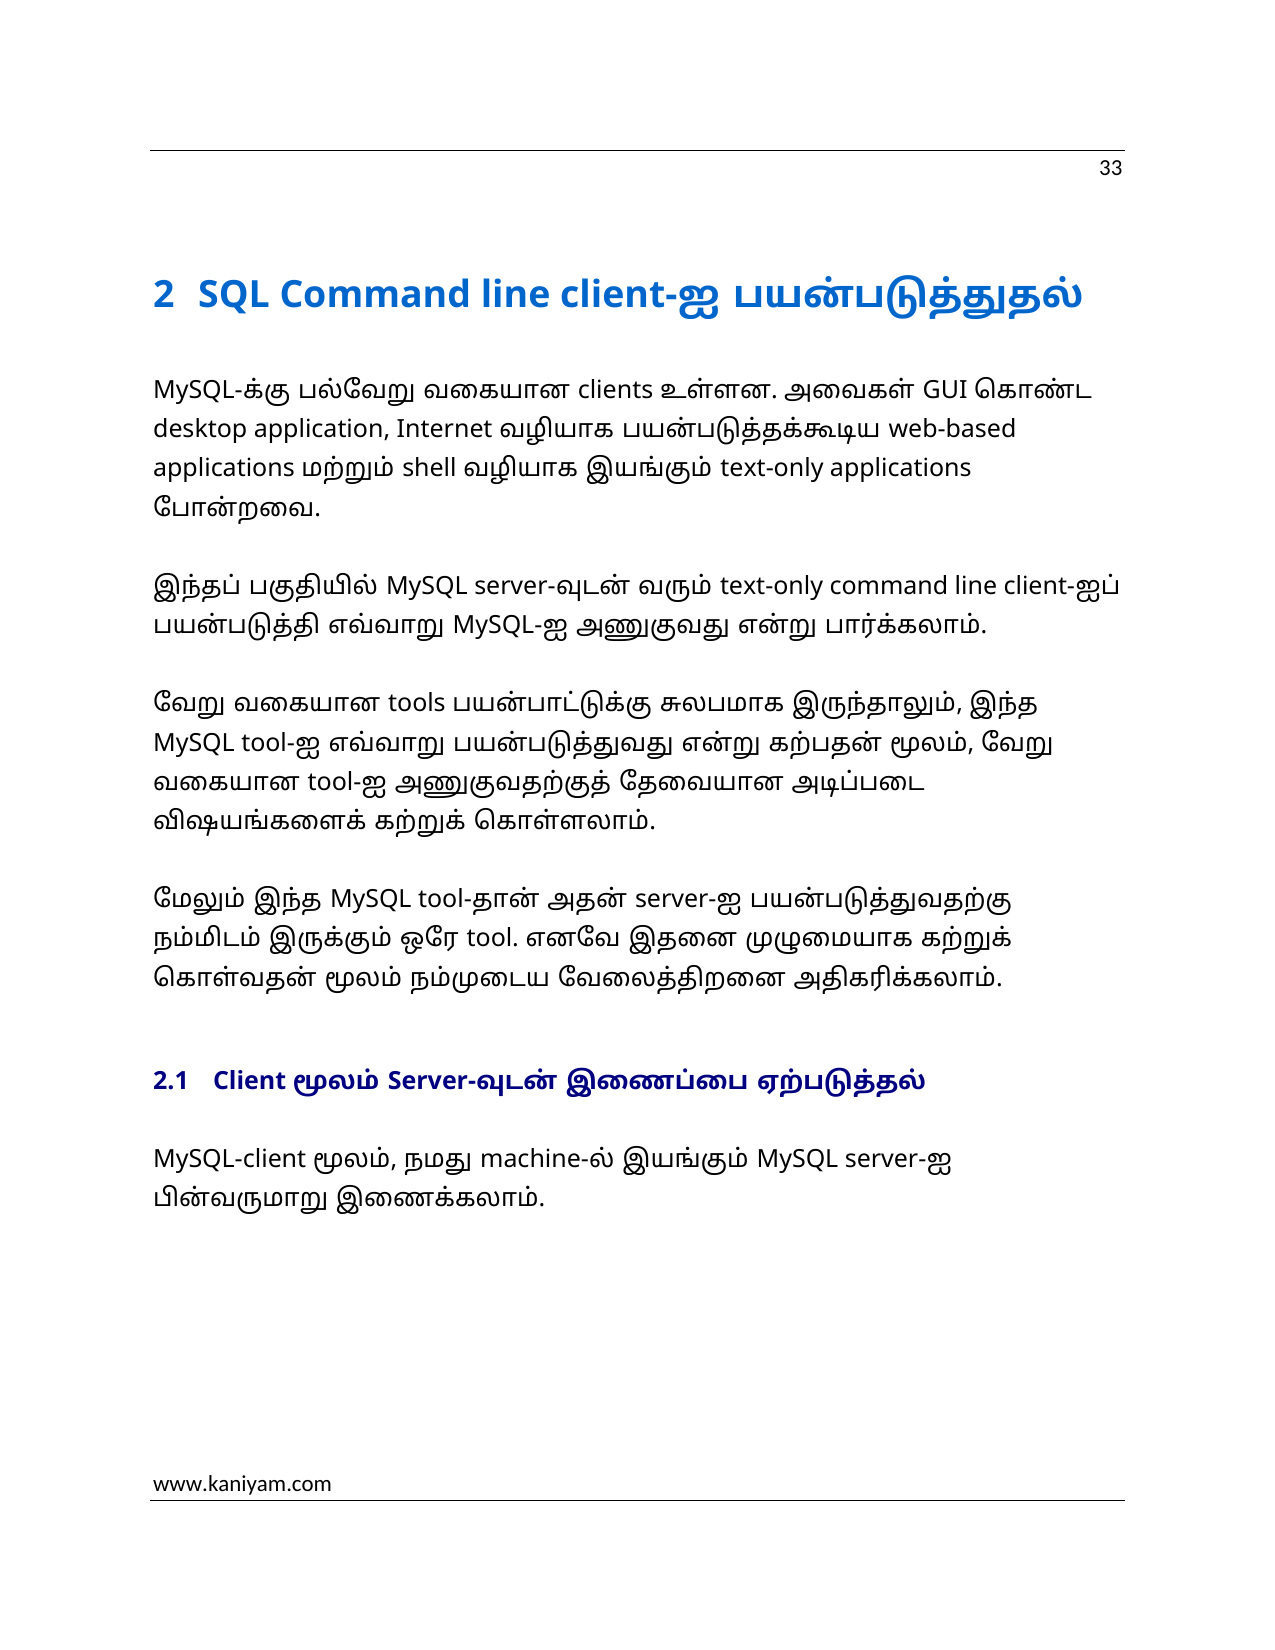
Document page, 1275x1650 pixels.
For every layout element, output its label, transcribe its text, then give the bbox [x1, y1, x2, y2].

subtitle SQL Command line client-ஐ பயன்படுத்துதல் [153, 268, 1122, 319]
text MySQL-க்கு பல்வேறு வகையான clients உள்ளன. அவைகள் GUI கொண்ட desktop application, Internet வழியாக பயன்படுத்தக்கூடிய web-based applications மற்றும் shell வழியாக இயங்கும் text-only applications போன்றவை. இந்தப் பகுதியில் MySQL server-வுடன் வரும் text-only command line client-ஐப் பயன்படுத்தி எவ்வாறு MySQL-ஐ அணுகுவது என்று பார்க்கலாம். வேறு வகையான tools பயன்பாட்டுக்கு சுலபமாக இருந்தாலும், இந்த MySQL tool-ஐ எவ்வாறு பயன்படுத்துவது என்று கற்பதன் மூலம், வேறு வகையான tool-ஐ அணுகுவதற்குத் தேவையான அடிப்படை விஷயங்களைக் கற்றுக் கொள்ளலாம். மேலும் இந்த MySQL tool-தான் அதன் server-ஐ பயன்படுத்துவதற்கு நம்மிடம் இருக்கும் ஒரே tool. எனவே இதனை முழுமையாக கற்றுக் கொள்வதன் மூலம் நம்முடைய வேலைத்திறனை அதிகரிக்கலாம். [153, 372, 1122, 1032]
text MySQL-client மூலம், நமது machine-ல் இயங்கும் MySQL server-ஐ பின்வருமாறு இணைக்கலாம். [153, 1140, 1122, 1213]
subtitle Client மூலம் Server-வுடன் இணைப்பை ஏற்படுத்தல் [153, 1063, 1122, 1097]
